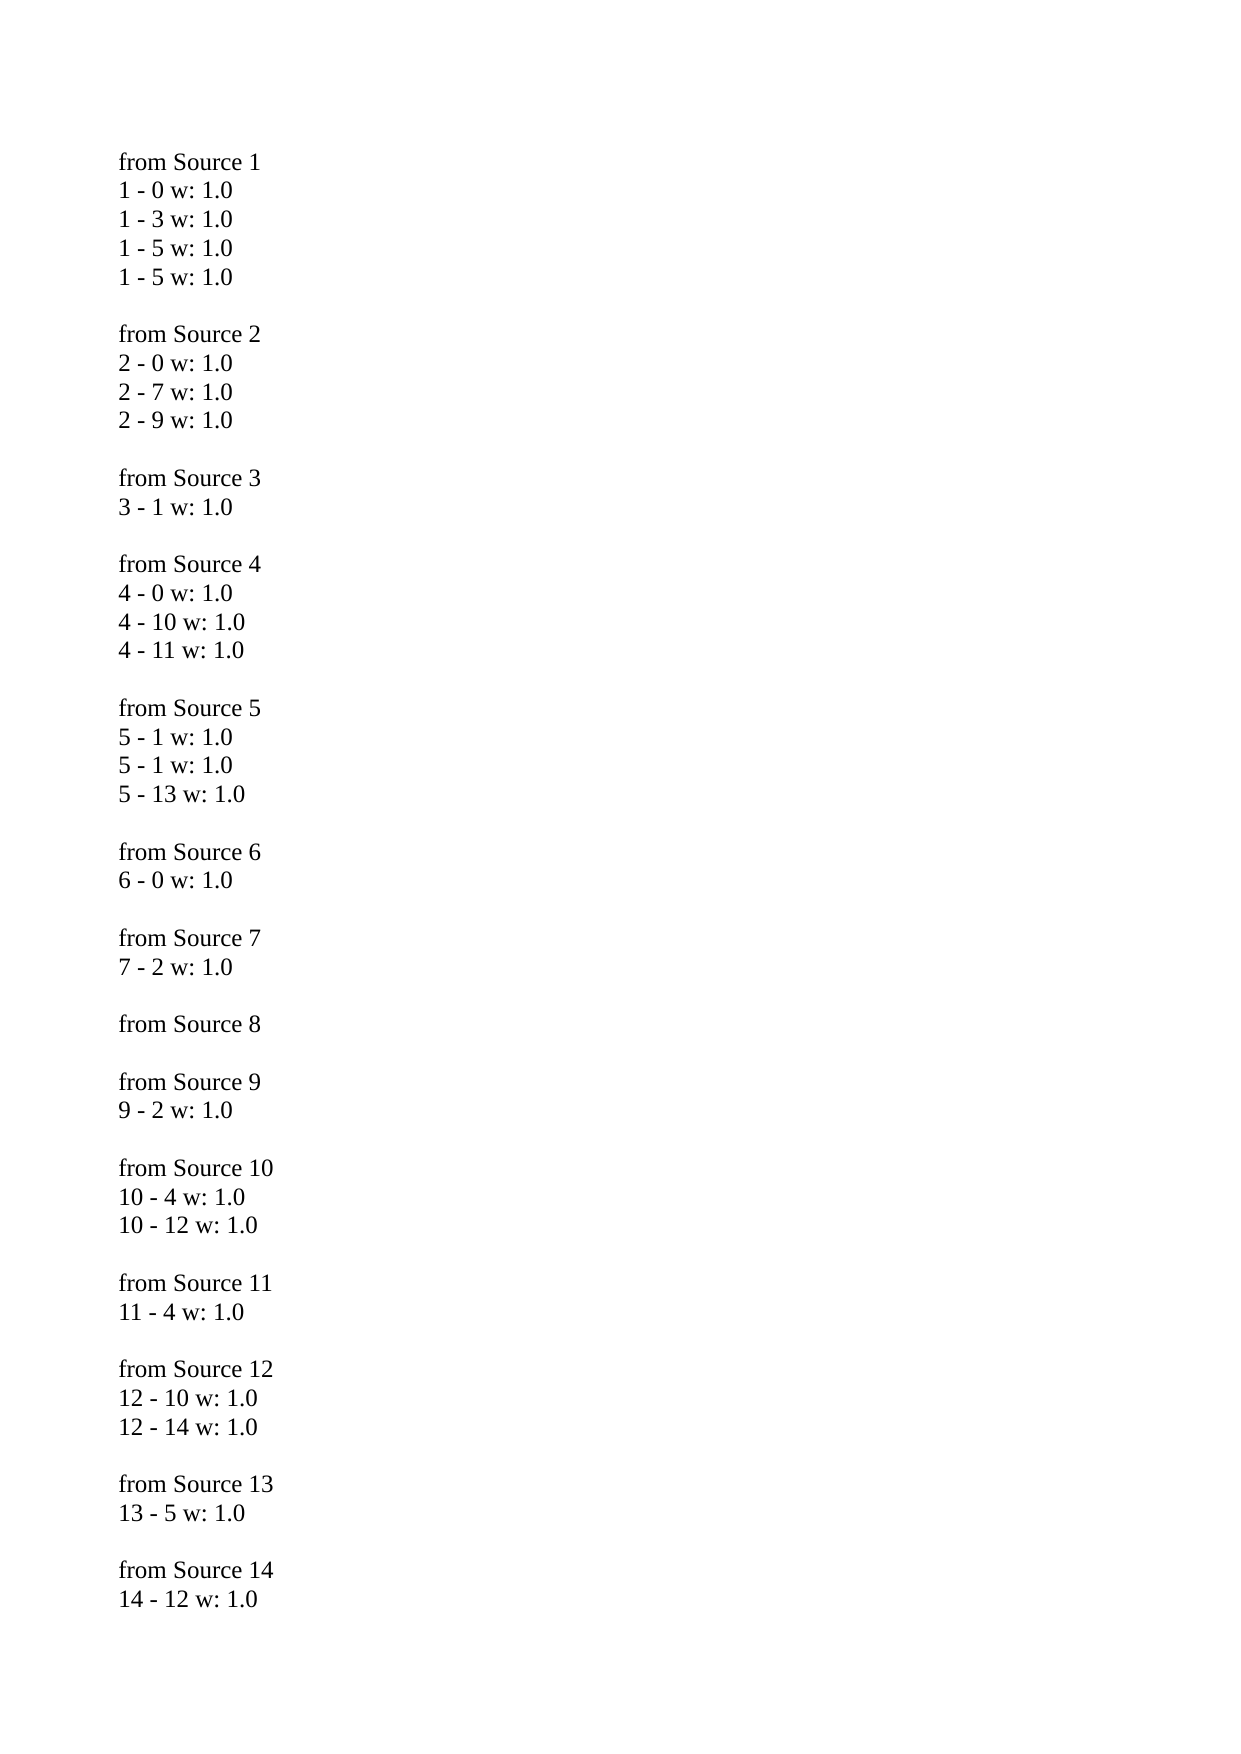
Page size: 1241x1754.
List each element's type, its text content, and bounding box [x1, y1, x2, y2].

text 11 - 4 w: 1.0 [118, 1297, 1122, 1326]
text 1 - 3 w: 1.0 [118, 204, 1122, 233]
text from Source 13 [118, 1469, 1122, 1498]
text from Source 11 [118, 1268, 1122, 1297]
text from Source 9 [118, 1067, 1122, 1096]
text 14 - 12 w: 1.0 [118, 1584, 1122, 1613]
text 2 - 0 w: 1.0 [118, 348, 1122, 377]
text from Source 5 [118, 693, 1122, 722]
text 7 - 2 w: 1.0 [118, 952, 1122, 981]
text 4 - 10 w: 1.0 [118, 607, 1122, 636]
text 6 - 0 w: 1.0 [118, 866, 1122, 894]
text 13 - 5 w: 1.0 [118, 1498, 1122, 1527]
text from Source 1 [118, 147, 1122, 176]
text 12 - 10 w: 1.0 [118, 1383, 1122, 1412]
text from Source 4 [118, 549, 1122, 578]
text from Source 3 [118, 463, 1122, 492]
text 1 - 0 w: 1.0 [118, 176, 1122, 204]
text 10 - 4 w: 1.0 [118, 1182, 1122, 1211]
text 9 - 2 w: 1.0 [118, 1096, 1122, 1124]
text from Source 14 [118, 1556, 1122, 1584]
text 5 - 1 w: 1.0 [118, 751, 1122, 779]
text 5 - 1 w: 1.0 [118, 722, 1122, 751]
text from Source 7 [118, 923, 1122, 952]
text from Source 10 [118, 1153, 1122, 1182]
text 3 - 1 w: 1.0 [118, 492, 1122, 521]
text 2 - 9 w: 1.0 [118, 406, 1122, 434]
text from Source 8 [118, 1009, 1122, 1038]
text 12 - 14 w: 1.0 [118, 1412, 1122, 1441]
text from Source 6 [118, 837, 1122, 866]
text 5 - 13 w: 1.0 [118, 779, 1122, 808]
text 4 - 0 w: 1.0 [118, 578, 1122, 607]
text 1 - 5 w: 1.0 [118, 233, 1122, 262]
text 2 - 7 w: 1.0 [118, 377, 1122, 406]
text 4 - 11 w: 1.0 [118, 636, 1122, 664]
text 1 - 5 w: 1.0 [118, 262, 1122, 291]
text 10 - 12 w: 1.0 [118, 1211, 1122, 1239]
text from Source 12 [118, 1354, 1122, 1383]
text from Source 2 [118, 319, 1122, 348]
